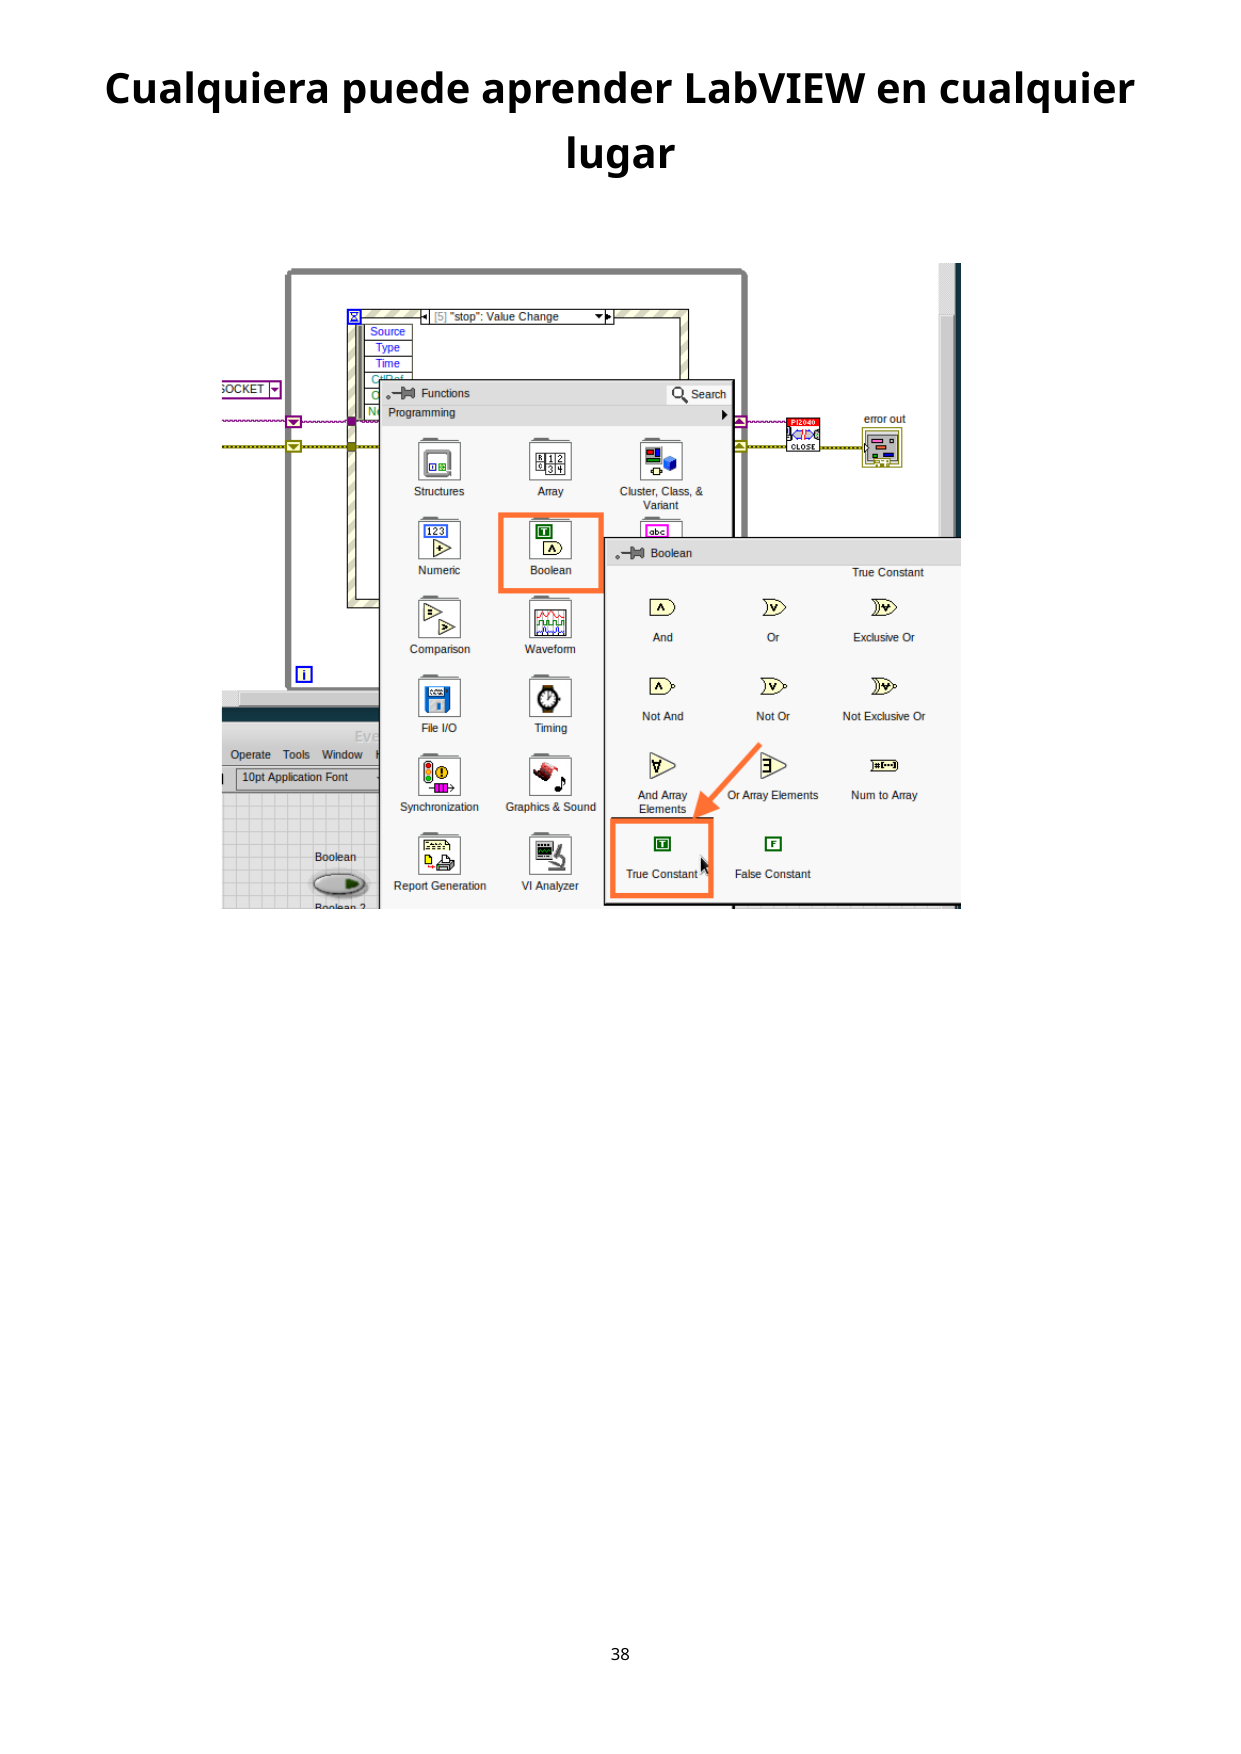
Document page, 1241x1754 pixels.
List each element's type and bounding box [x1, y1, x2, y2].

picture [221, 263, 961, 909]
